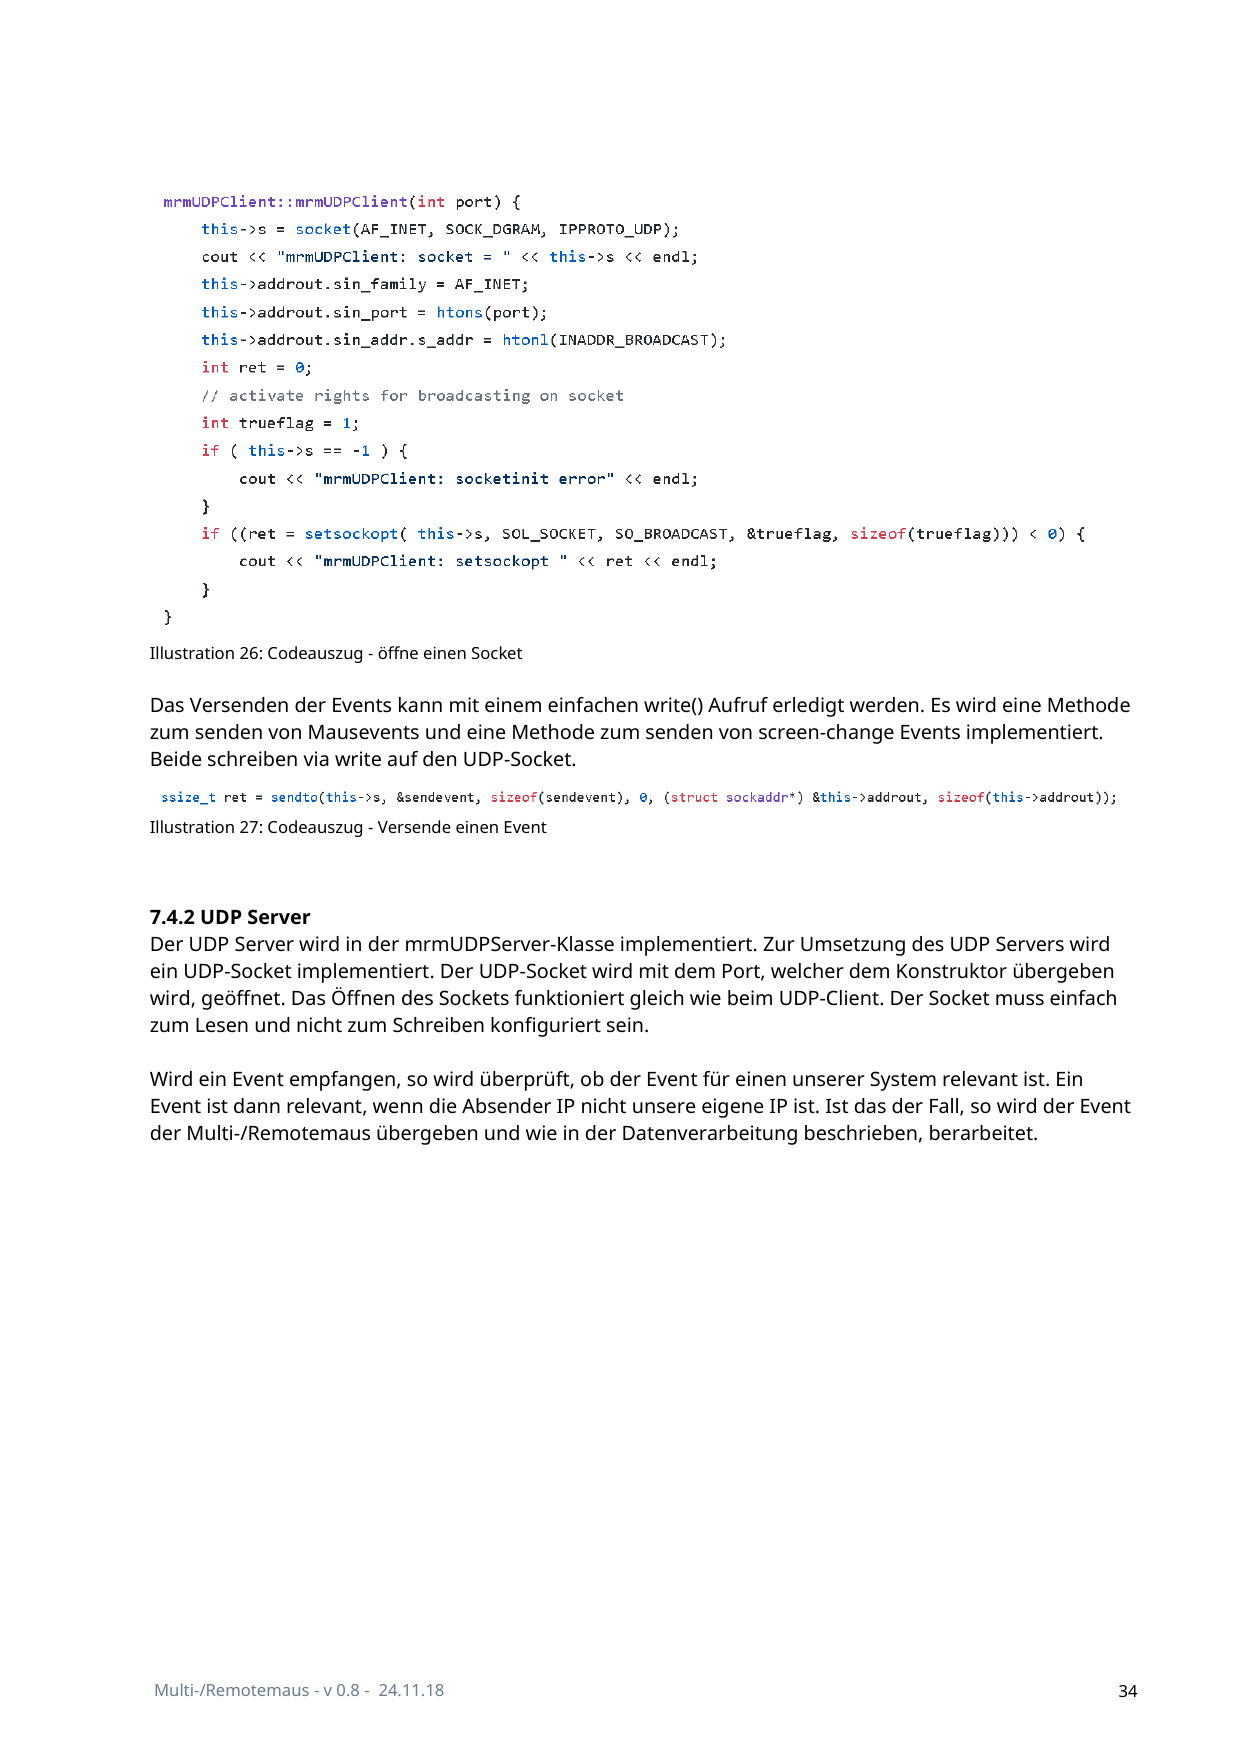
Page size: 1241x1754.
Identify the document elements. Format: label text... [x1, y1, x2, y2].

text Illustration 27: Codeauszug - Versende einen Event [149, 817, 1136, 839]
text Das Versenden der Events kann mit einem einfachen write() Aufruf erledigt werden. Es wird eine Methode zum senden von Mausevents und eine Methode zum senden von screen-change Events implementiert. Beide schreiben via write auf den UDP-Socket. [149, 691, 1136, 772]
text Illustration 26: Codeauszug - öffne einen Socket [149, 642, 1136, 664]
picture [149, 183, 1136, 642]
picture [149, 783, 1136, 817]
text Der UDP Server wird in der mrmUDPServer-Klasse implementiert. Zur Umsetzung des UDP Servers wird ein UDP-Socket implementiert. Der UDP-Socket wird mit dem Port, welcher dem Konstruktor übergeben wird, geöffnet. Das Öffnen des Sockets funktioniert gleich wie beim UDP-Client. Der Socket muss einfach zum Lesen und nicht zum Schreiben konfiguriert sein. [149, 930, 1136, 1038]
text Wird ein Event empfangen, so wird überprüft, ob der Event für einen unserer System relevant ist. Ein Event ist dann relevant, wenn die Absender IP nicht unsere eigene IP ist. Ist das der Fall, so wird der Event der Multi-/Remotemaus übergeben und wie in der Datenverarbeitung beschrieben, berarbeitet. [149, 1065, 1136, 1146]
subtitle UDP Server [149, 903, 1136, 930]
